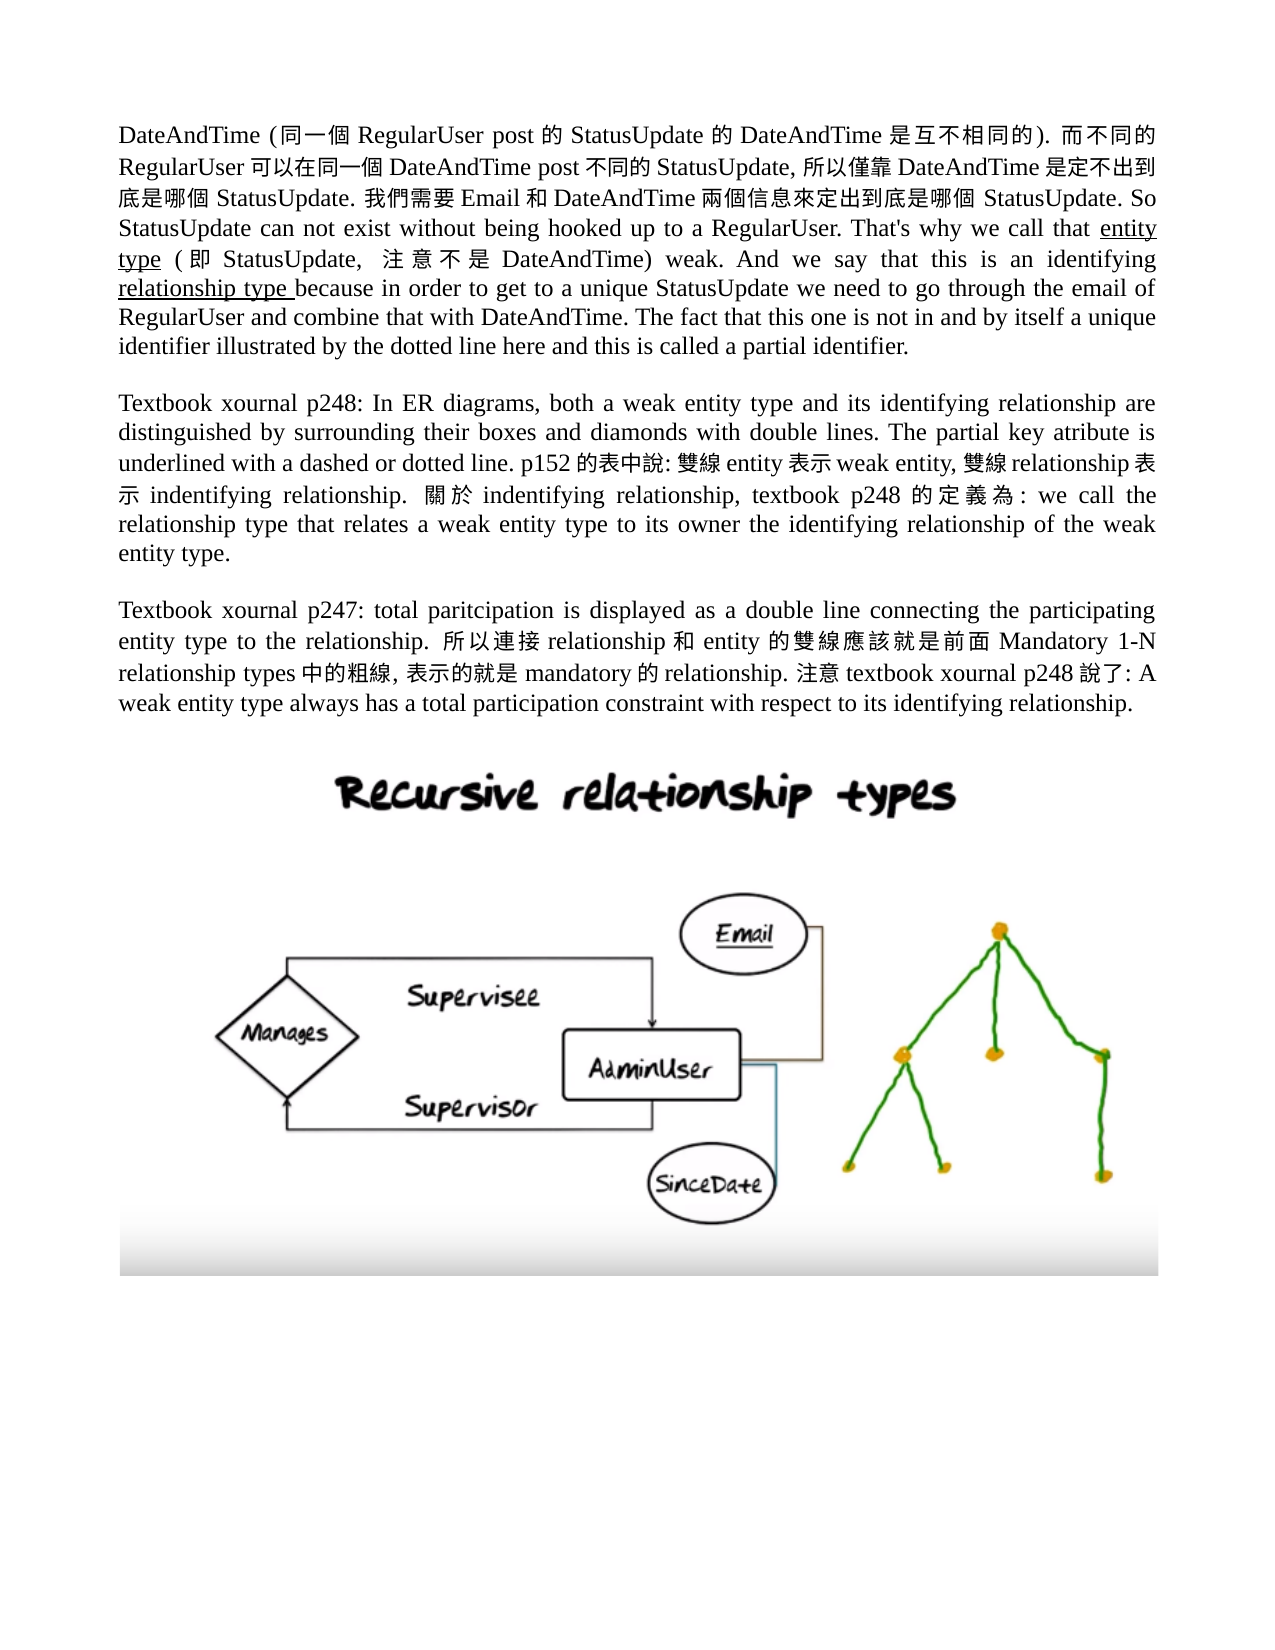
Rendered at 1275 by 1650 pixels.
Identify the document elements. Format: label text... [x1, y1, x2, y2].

text Textbook xournal p247: total paritcipation is displayed as a double line connecting the participating entity type to the relationship. 所以連接relationship和entity的雙線應該就是前面Mandatory 1-N relationship types中的粗線, 表示的就是 mandatory的relationship. 注意textbook xournal p248說了: A weak entity type always has a total participation constraint with respect to its identifying relationship. [118, 596, 1157, 716]
picture [119, 752, 1159, 1276]
text DateAndTime (同一個RegularUser post的StatusUpdate的DateAndTime是互不相同的). 而不同的RegularUser可以在同一個DateAndTime post不同的StatusUpdate, 所以僅靠DateAndTime是定不出到底是哪個 StatusUpdate. 我們需要Email和DateAndTime兩個信息來定出到底是哪個 StatusUpdate. So StatusUpdate can not exist without being hooked up to a RegularUser. That's why we call that entity type (即StatusUpdate, 注意不是DateAndTime) weak. And we say that this is an identifying relationship type because in order to get to a unique StatusUpdate we need to go through the email of RegularUser and combine that with DateAndTime. The fact that this one is not in and by itself a unique identifier illustrated by the dotted line here and this is called a partial identifier. [118, 118, 1157, 360]
text Textbook xournal p248: In ER diagrams, both a weak entity type and its identifying relationship are distinguished by surrounding their boxes and diamonds with double lines. The partial key atribute is underlined with a dashed or dotted line. p152的表中說: 雙線entity表示weak entity, 雙線relationship表示indentifying relationship. 關於indentifying relationship, textbook p248的定義為: we call the relationship type that relates a weak entity type to its owner the identifying relationship of the weak entity type. [118, 388, 1157, 567]
